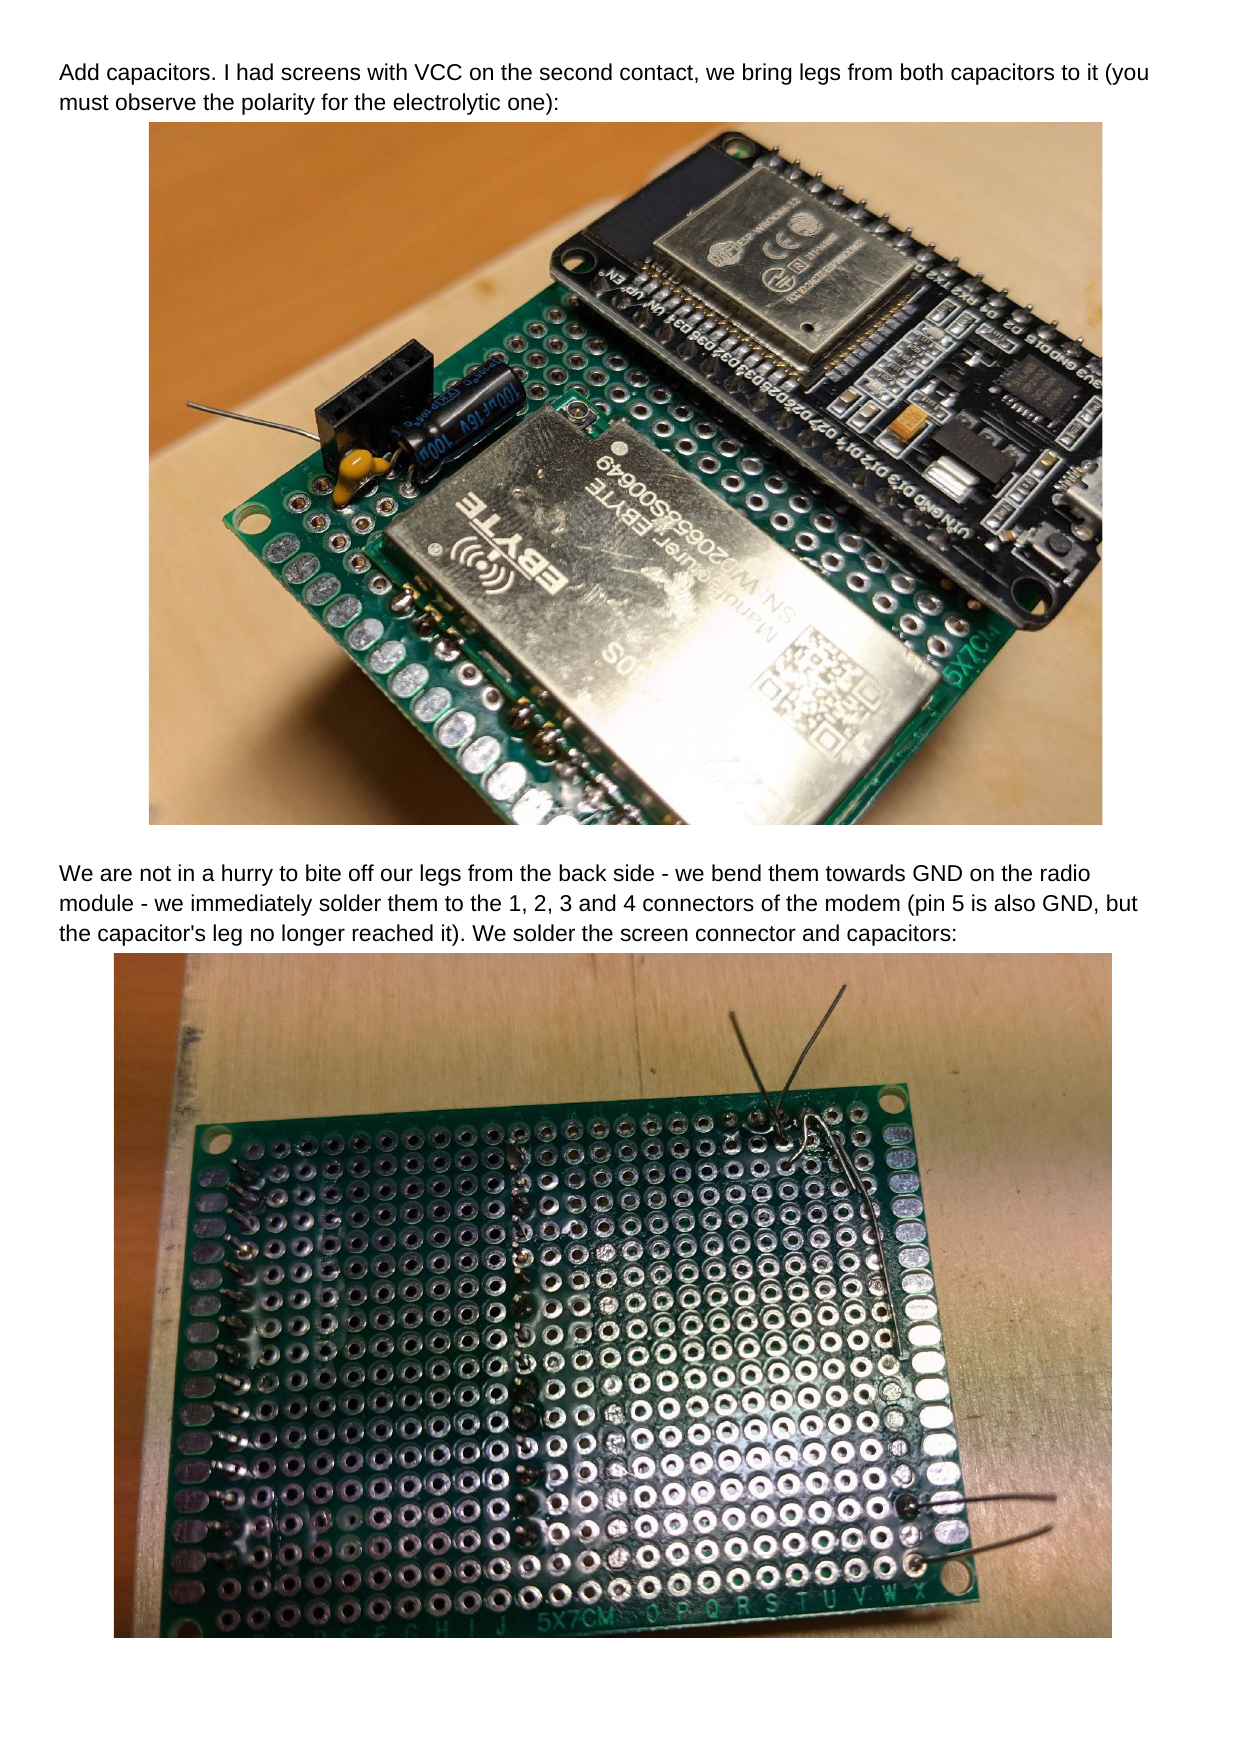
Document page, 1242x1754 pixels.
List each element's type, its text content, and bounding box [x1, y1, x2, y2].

picture [148, 122, 1103, 825]
text Add capacitors. I had screens with VCC on the second contact, we bring legs from both capacitors to it (you must observe the polarity for the electrolytic one): [59, 59, 1171, 116]
picture [113, 953, 1112, 1638]
text We are not in a hurry to bite off our legs from the back side - we bend them towards GND on the radio module - we immediately solder them to the 1, 2, 3 and 4 connectors of the modem (pin 5 is also GND, but the capacitor's leg no longer reached it). We solder the screen connector and capacitors: [59, 859, 1171, 946]
